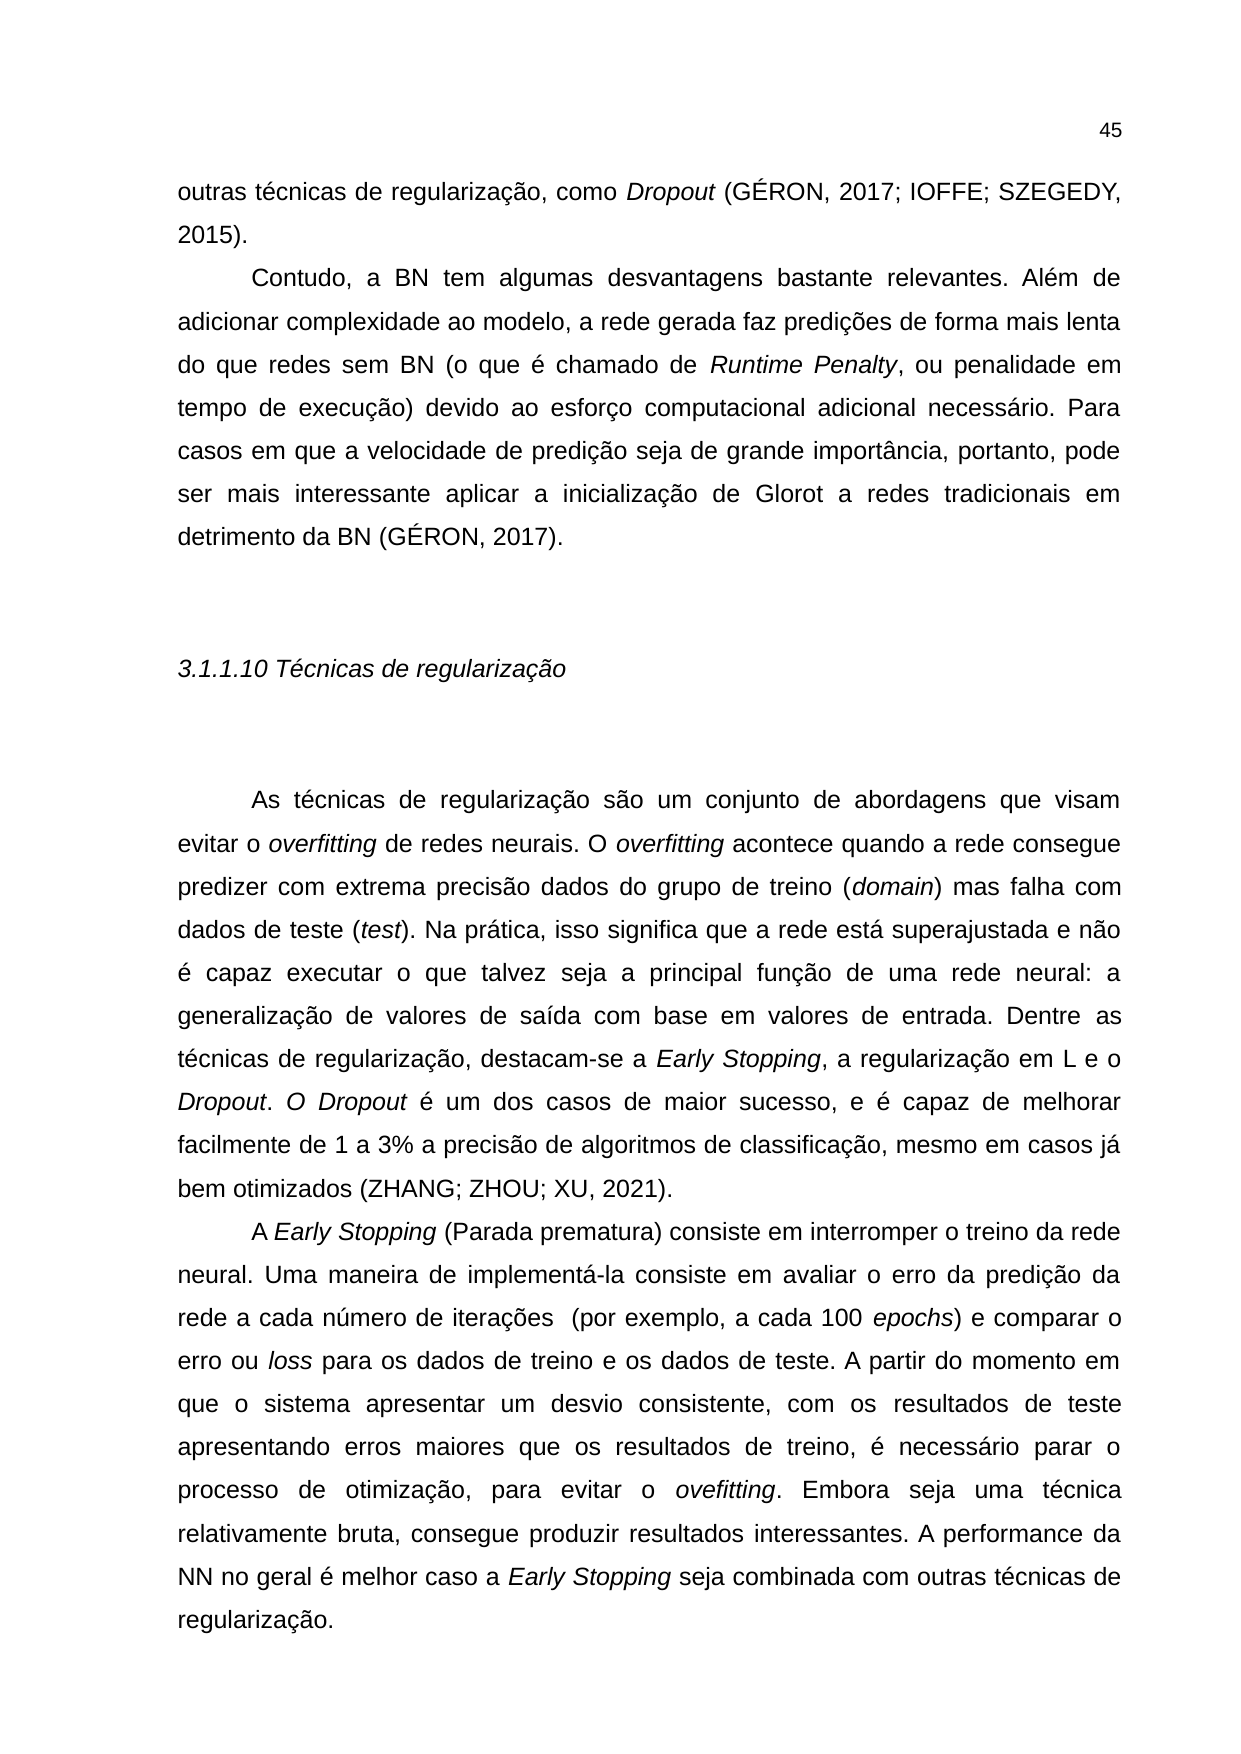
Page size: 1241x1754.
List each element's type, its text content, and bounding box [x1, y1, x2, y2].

text Contudo, a BN tem algumas desvantagens bastante relevantes. Além de adicionar complexidade ao modelo, a rede gerada faz predições de forma mais lenta do que redes sem BN (o que é chamado de Runtime Penalty, ou penalidade em tempo de execução) devido ao esforço computacional adicional necessário. Para casos em que a velocidade de predição seja de grande importância, portanto, pode ser mais interessante aplicar a inicialização de Glorot a redes tradicionais em detrimento da BN (GÉRON, 2017). [177, 263, 1122, 551]
subtitle Técnicas de regularização [177, 654, 1122, 682]
text A Early Stopping (Parada prematura) consiste em interromper o treino da rede neural. Uma maneira de implementá-la consiste em avaliar o erro da predição da rede a cada número de iterações (por exemplo, a cada 100 epochs) e comparar o erro ou loss para os dados de treino e os dados de teste. A partir do momento em que o sistema apresentar um desvio consistente, com os resultados de teste apresentando erros maiores que os resultados de treino, é necessário parar o processo de otimização, para evitar o ovefitting. Embora seja uma técnica relativamente bruta, consegue produzir resultados interessantes. A performance da NN no geral é melhor caso a Early Stopping seja combinada com outras técnicas de regularização. [177, 1217, 1122, 1633]
text outras técnicas de regularização, como Dropout (GÉRON, 2017; IOFFE; SZEGEDY, 2015). [177, 177, 1122, 249]
text As técnicas de regularização são um conjunto de abordagens que visam evitar o overfitting de redes neurais. O overfitting acontece quando a rede consegue predizer com extrema precisão dados do grupo de treino (domain) mas falha com dados de teste (test). Na prática, isso significa que a rede está superajustada e não é capaz executar o que talvez seja a principal função de uma rede neural: a generalização de valores de saída com base em valores de entrada. Dentre as técnicas de regularização, destacam-se a Early Stopping, a regularização em L e o Dropout. O Dropout é um dos casos de maior sucesso, e é capaz de melhorar facilmente de 1 a 3% a precisão de algoritmos de classificação, mesmo em casos já bem otimizados (ZHANG; ZHOU; XU, 2021). [177, 785, 1122, 1202]
